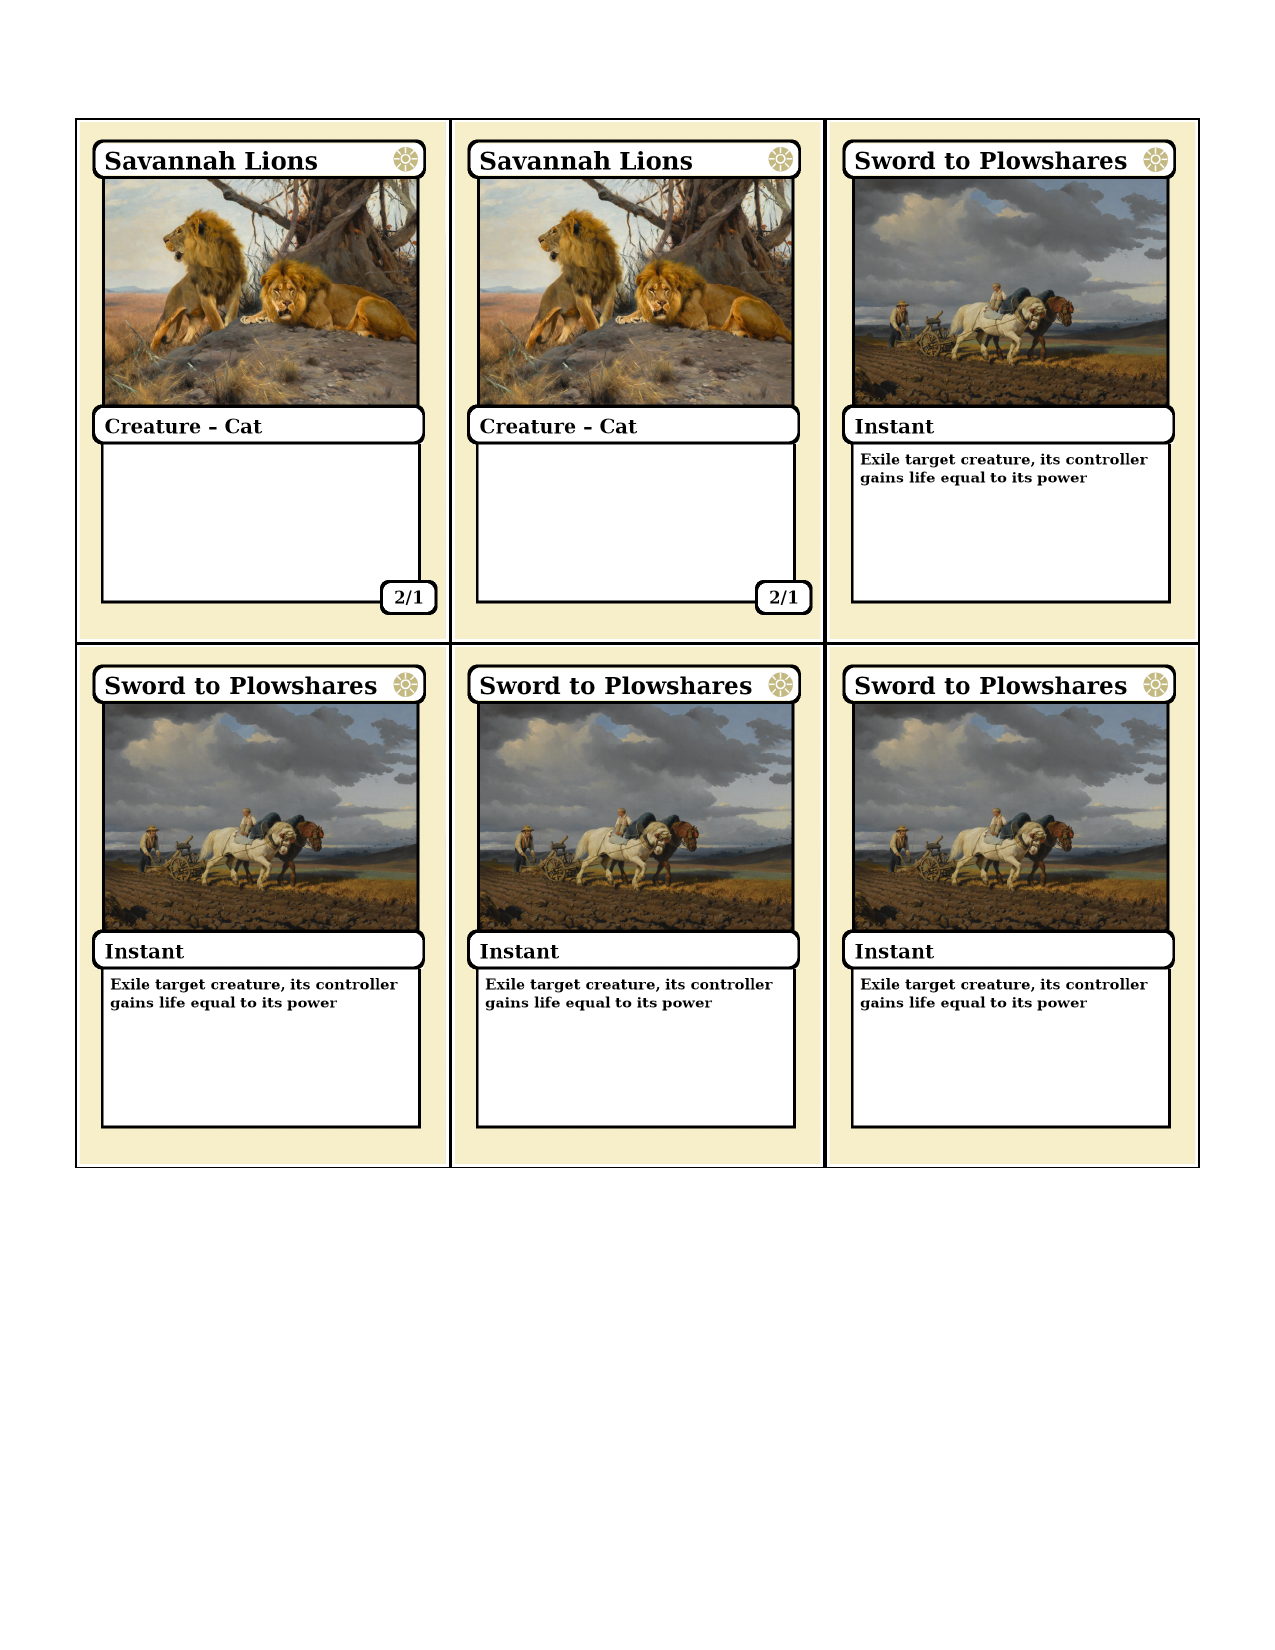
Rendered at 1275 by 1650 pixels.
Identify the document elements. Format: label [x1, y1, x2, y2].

picture [454, 647, 821, 1164]
picture [829, 122, 1196, 639]
picture [79, 647, 446, 1164]
picture [79, 122, 446, 639]
picture [454, 122, 821, 639]
picture [829, 647, 1196, 1164]
